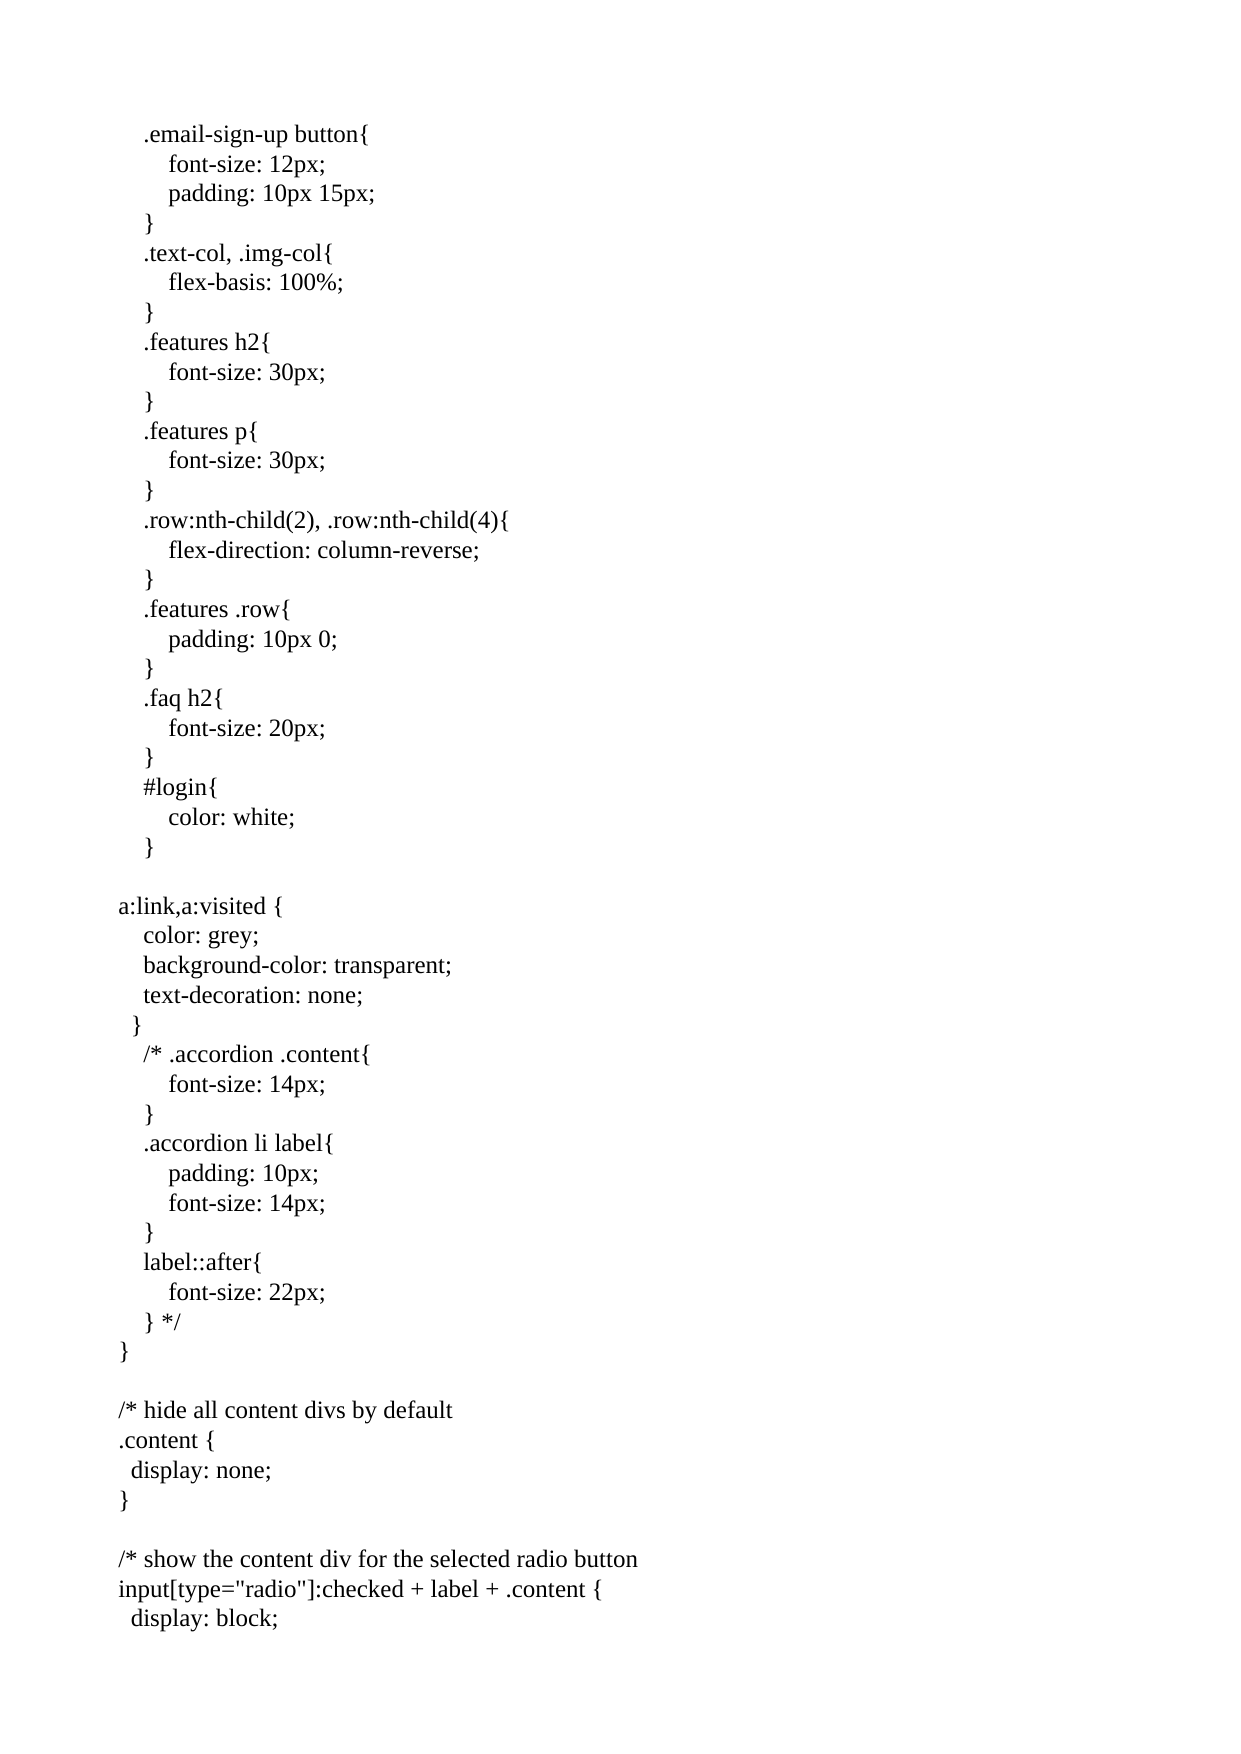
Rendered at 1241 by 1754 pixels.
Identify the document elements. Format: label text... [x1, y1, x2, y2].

text .features h2{ [118, 326, 1122, 356]
text } [118, 1009, 1122, 1038]
text .features p{ [118, 415, 1122, 445]
text .email-sign-up button{ [118, 118, 1122, 148]
text } */ [118, 1306, 1122, 1335]
text /* hide all content divs by default [118, 1395, 1122, 1424]
text .text-col, .img-col{ [118, 237, 1122, 267]
text } [118, 831, 1122, 860]
text .features .row{ [118, 593, 1122, 623]
text } [118, 296, 1122, 326]
text display: block; [118, 1602, 1122, 1632]
text .row:nth-child(2), .row:nth-child(4){ [118, 504, 1122, 534]
text } [118, 385, 1122, 415]
text font-size: 20px; [118, 712, 1122, 742]
text label::after{ [118, 1246, 1122, 1276]
text .content { [118, 1424, 1122, 1454]
text font-size: 22px; [118, 1276, 1122, 1306]
text flex-basis: 100%; [118, 267, 1122, 296]
text font-size: 12px; [118, 148, 1122, 177]
text font-size: 30px; [118, 356, 1122, 385]
text color: grey; [118, 920, 1122, 949]
text .accordion li label{ [118, 1127, 1122, 1157]
text /* show the content div for the selected radio button [118, 1543, 1122, 1573]
text font-size: 14px; [118, 1187, 1122, 1217]
text padding: 10px 0; [118, 623, 1122, 652]
text } [118, 563, 1122, 593]
text background-color: transparent; [118, 949, 1122, 979]
text } [118, 742, 1122, 771]
text flex-direction: column-reverse; [118, 534, 1122, 563]
text } [118, 1484, 1122, 1513]
text font-size: 14px; [118, 1068, 1122, 1098]
text text-decoration: none; [118, 979, 1122, 1009]
text color: white; [118, 801, 1122, 831]
text display: none; [118, 1454, 1122, 1484]
text } [118, 652, 1122, 682]
text input[type="radio"]:checked + label + .content { [118, 1573, 1122, 1602]
text /* .accordion .content{ [118, 1038, 1122, 1068]
text padding: 10px; [118, 1157, 1122, 1187]
text padding: 10px 15px; [118, 177, 1122, 207]
text } [118, 1335, 1122, 1365]
text .faq h2{ [118, 682, 1122, 712]
text } [118, 207, 1122, 237]
text a:link,a:visited { [118, 890, 1122, 920]
text } [118, 1098, 1122, 1127]
text #login{ [118, 771, 1122, 801]
text } [118, 1217, 1122, 1246]
text } [118, 474, 1122, 504]
text font-size: 30px; [118, 445, 1122, 474]
